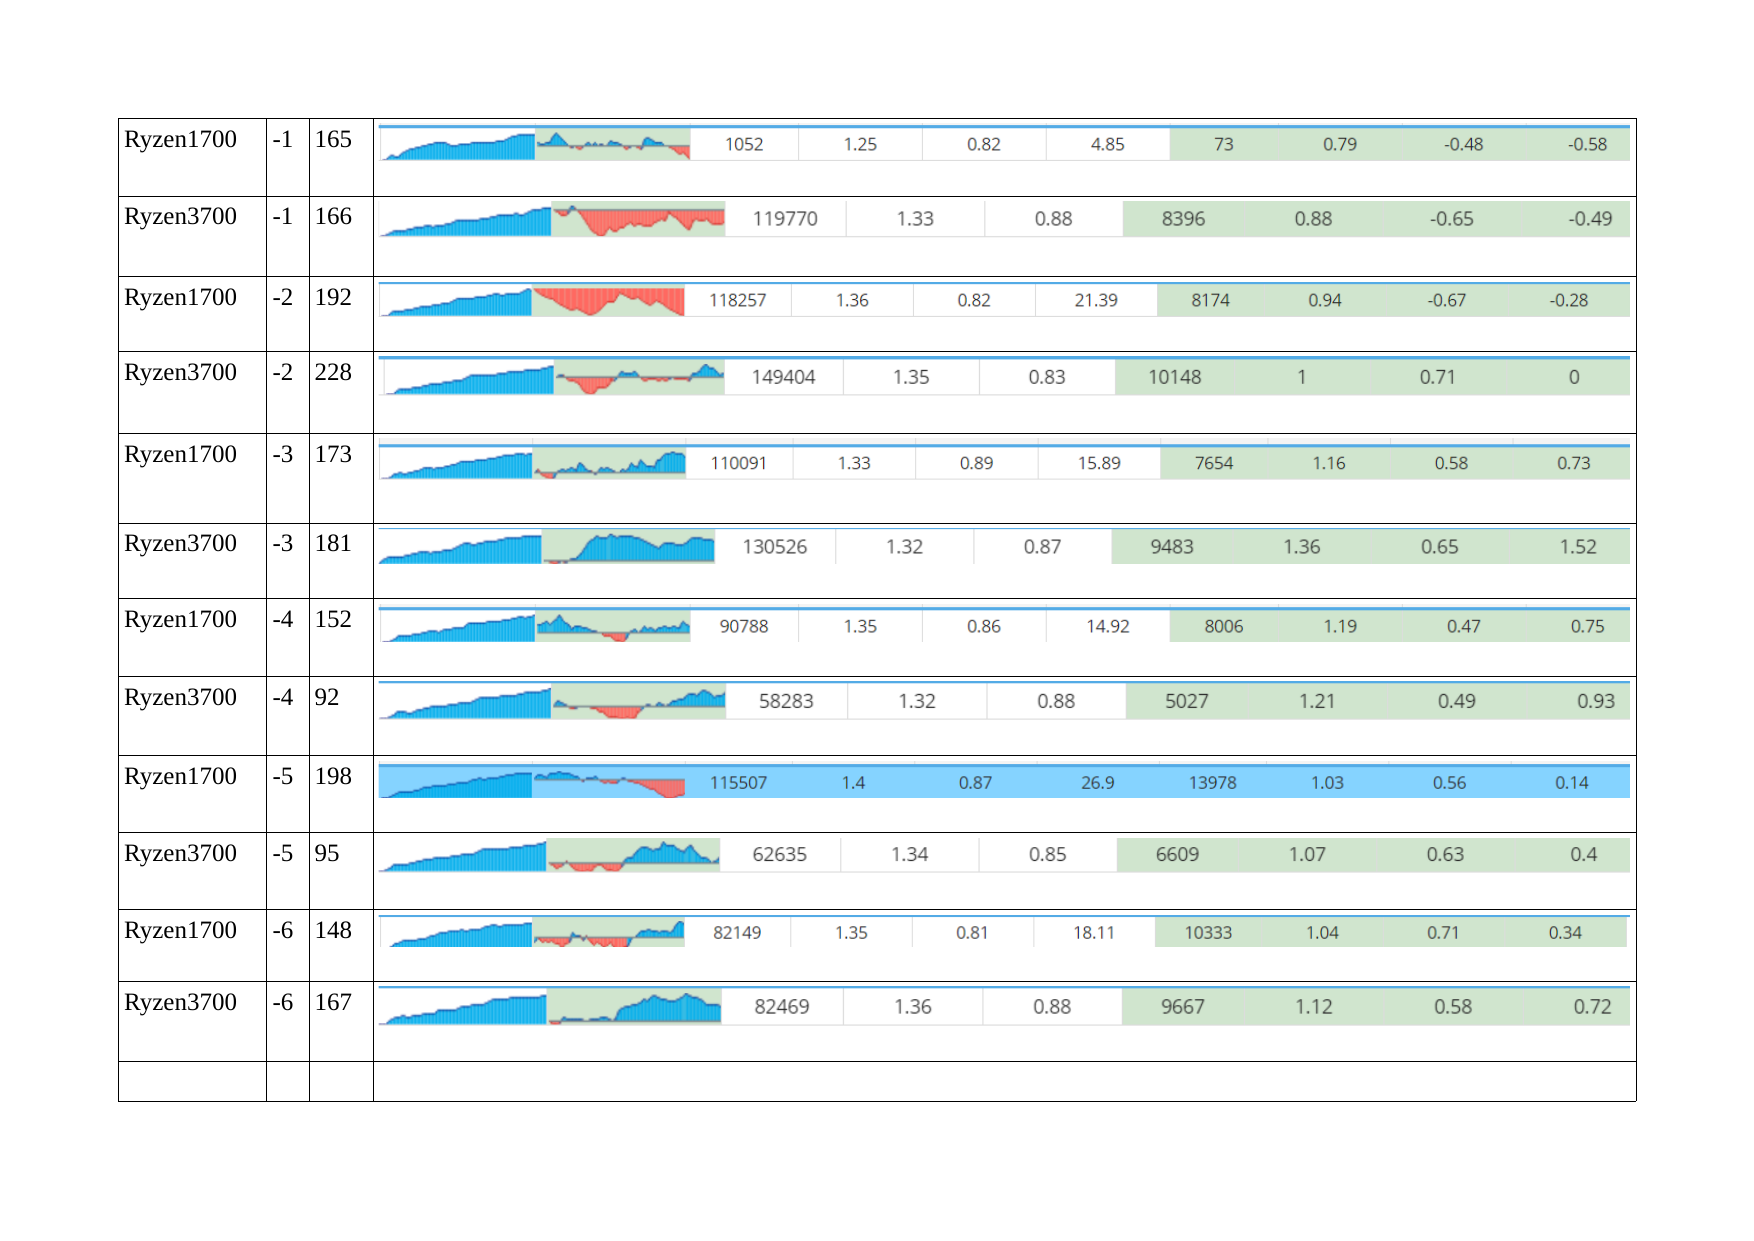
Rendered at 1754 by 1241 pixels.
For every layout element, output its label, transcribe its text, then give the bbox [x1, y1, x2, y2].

table_cell 228 [310, 352, 373, 433]
picture [378, 838, 1630, 875]
table_cell [374, 352, 1636, 433]
table_cell Ryzen1700 [119, 119, 266, 196]
picture [378, 438, 1630, 488]
table_cell [267, 1062, 309, 1101]
table_cell -5 [267, 756, 309, 832]
table_cell -2 [267, 352, 309, 433]
picture [378, 528, 1630, 564]
picture [378, 123, 1630, 161]
table_cell -1 [267, 119, 309, 196]
table_cell [374, 910, 1636, 981]
table_cell -2 [267, 277, 309, 351]
table_cell -3 [267, 524, 309, 598]
table_cell [374, 756, 1636, 832]
table_cell [119, 1062, 266, 1101]
picture [378, 201, 1630, 242]
table_cell 181 [310, 524, 373, 598]
table_cell 166 [310, 197, 373, 276]
table_cell 173 [310, 434, 373, 522]
picture [378, 356, 1630, 399]
table_cell -6 [267, 982, 309, 1061]
picture [378, 681, 1630, 721]
table_cell 152 [310, 599, 373, 676]
table_cell [374, 599, 1636, 676]
table_cell Ryzen3700 [119, 524, 266, 598]
table_cell Ryzen1700 [119, 756, 266, 832]
table_cell [374, 524, 1636, 598]
table_cell [374, 833, 1636, 909]
table_cell 148 [310, 910, 373, 981]
table_cell 167 [310, 982, 373, 1061]
table_cell [374, 677, 1636, 755]
table_cell Ryzen3700 [119, 833, 266, 909]
table_cell -3 [267, 434, 309, 522]
picture [378, 761, 1630, 798]
table_cell [374, 119, 1636, 196]
table_cell Ryzen3700 [119, 982, 266, 1061]
table_cell [374, 982, 1636, 1061]
table_cell -4 [267, 599, 309, 676]
table_cell 165 [310, 119, 373, 196]
table_cell [374, 277, 1636, 351]
table_cell [374, 1062, 1636, 1101]
table_cell 92 [310, 677, 373, 755]
table_cell [374, 197, 1636, 276]
table_cell -5 [267, 833, 309, 909]
picture [378, 915, 1630, 947]
picture [378, 282, 1630, 317]
table_cell Ryzen3700 [119, 352, 266, 433]
table_cell Ryzen1700 [119, 277, 266, 351]
table_cell Ryzen1700 [119, 599, 266, 676]
table_cell -6 [267, 910, 309, 981]
table_cell Ryzen1700 [119, 434, 266, 522]
picture [378, 986, 1630, 1027]
table_cell 192 [310, 277, 373, 351]
table_cell [310, 1062, 373, 1101]
table_cell Ryzen3700 [119, 197, 266, 276]
table_cell [374, 434, 1636, 522]
picture [378, 604, 1630, 642]
table_cell -4 [267, 677, 309, 755]
table_cell Ryzen1700 [119, 910, 266, 981]
table_cell Ryzen3700 [119, 677, 266, 755]
table_cell 198 [310, 756, 373, 832]
table_cell -1 [267, 197, 309, 276]
table_cell 95 [310, 833, 373, 909]
